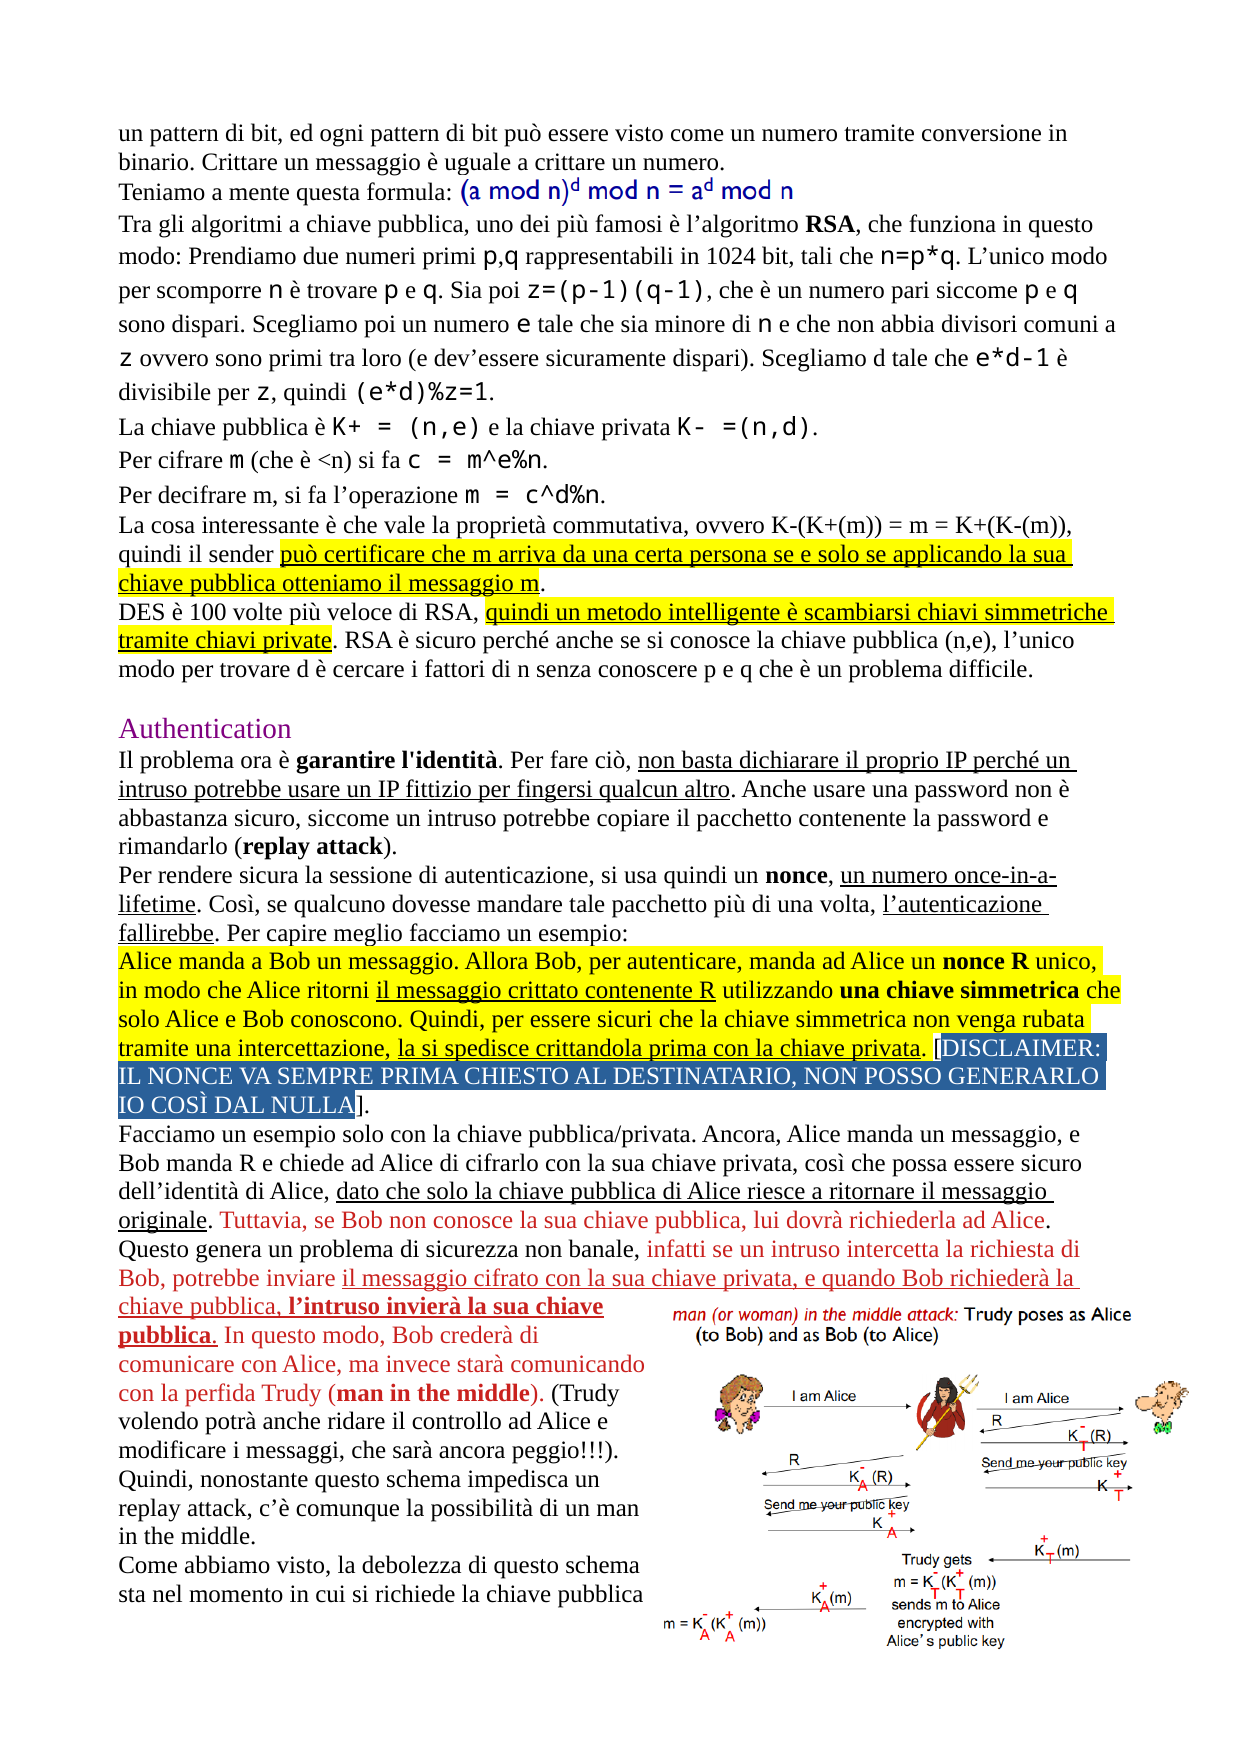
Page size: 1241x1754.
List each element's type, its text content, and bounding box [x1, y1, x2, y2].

text Il problema ora è garantire l'identità. Per fare ciò, non basta dichiarare il proprio IP perché un intruso potrebbe usare un IP fittizio per fingersi qualcun altro. Anche usare una password non è abbastanza sicuro, siccome un intruso potrebbe copiare il pacchetto contenente la password e rimandarlo (replay attack). [118, 745, 1122, 860]
text Tra gli algoritmi a chiave pubblica, uno dei più famosi è l’algoritmo RSA, che funziona in questo modo: Prendiamo due numeri primi p,q rappresentabili in 1024 bit, tali che n=p*q. L’unico modo per scomporre n è trovare p e q. Sia poi z=(p-1)(q-1), che è un numero pari siccome p e q sono dispari. Scegliamo poi un numero e tale che sia minore di n e che non abbia divisori comuni a z ovvero sono primi tra loro (e dev’essere sicuramente dispari). Scegliamo d tale che e*d-1 è divisibile per z, quindi (e*d)%z=1. [118, 209, 1122, 408]
text Per cifrare m (che è <n) si fa c = m^e%n. [118, 442, 1122, 476]
text DES è 100 volte più veloce di RSA, quindi un metodo intelligente è scambiarsi chiavi simmetriche tramite chiavi private. RSA è sicuro perché anche se si conosce la chiave pubblica (n,e), l’unico modo per trovare d è cercare i fattori di n senza conoscere p e q che è un problema difficile. [118, 597, 1122, 683]
text La chiave pubblica è K+ = (n,e) e la chiave privata K- =(n,d). [118, 408, 1122, 442]
text un pattern di bit, ed ogni pattern di bit può essere visto come un numero tramite conversione in binario. Crittare un messaggio è uguale a crittare un numero. [118, 118, 1122, 176]
text Per rendere sicura la sessione di autenticazione, si usa quindi un nonce, un numero once-in-a-lifetime. Così, se qualcuno dovesse mandare tale pacchetto più di una volta, l’autenticazione fallirebbe. Per capire meglio facciamo un esempio: [118, 860, 1122, 946]
text Teniamo a mente questa formula: [118, 176, 458, 209]
text La cosa interessante è che vale la proprietà commutativa, ovvero K-(K+(m)) = m = K+(K-(m)), quindi il sender può certificare che m arriva da una certa persona se e solo se applicando la sua chiave pubblica otteniamo il messaggio m. [118, 510, 1122, 597]
picture [658, 1298, 1198, 1654]
text Facciamo un esempio solo con la chiave pubblica/privata. Ancora, Alice manda un messaggio, e Bob manda R e chiede ad Alice di cifrarlo con la sua chiave privata, così che possa essere sicuro dell’identità di Alice, dato che solo la chiave pubblica di Alice riesce a ritornare il messaggio originale. Tuttavia, se Bob non conosce la sua chiave pubblica, lui dovrà richiederla ad Alice. Questo genera un problema di sicurezza non banale, infatti se un intruso intercetta la richiesta di Bob, potrebbe inviare il messaggio cifrato con la sua chiave privata, e quando Bob richiederà la chiave pubblica, l’intruso invierà la sua chiave pubblica. In questo modo, Bob crederà di comunicare con Alice, ma invece starà comunicando con la perfida Trudy (man in the middle). (Trudy volendo potrà anche ridare il controllo ad Alice e modificare i messaggi, che sarà ancora peggio!!!). Quindi, nonostante questo schema impedisca un replay attack, c’è comunque la possibilità di un man in the middle. [118, 1119, 1122, 1550]
text Come abbiamo visto, la debolezza di questo schema sta nel momento in cui si richiede la chiave pubblica [118, 1550, 658, 1608]
text [796, 176, 1122, 209]
text Per decifrare m, si fa l’operazione m = c^d%n. [118, 476, 1122, 510]
text Authentication [118, 712, 1122, 745]
text Alice manda a Bob un messaggio. Allora Bob, per autenticare, manda ad Alice un nonce R unico, in modo che Alice ritorni il messaggio crittato contenente R utilizzando una chiave simmetrica che solo Alice e Bob conoscono. Quindi, per essere sicuri che la chiave simmetrica non venga rubata tramite una intercettazione, la si spedisce crittandola prima con la chiave privata. [DISCLAIMER: IL NONCE VA SEMPRE PRIMA CHIESTO AL DESTINATARIO, NON POSSO GENERARLO IO COSÌ DAL NULLA]. [118, 946, 1122, 1119]
picture [458, 175, 796, 209]
